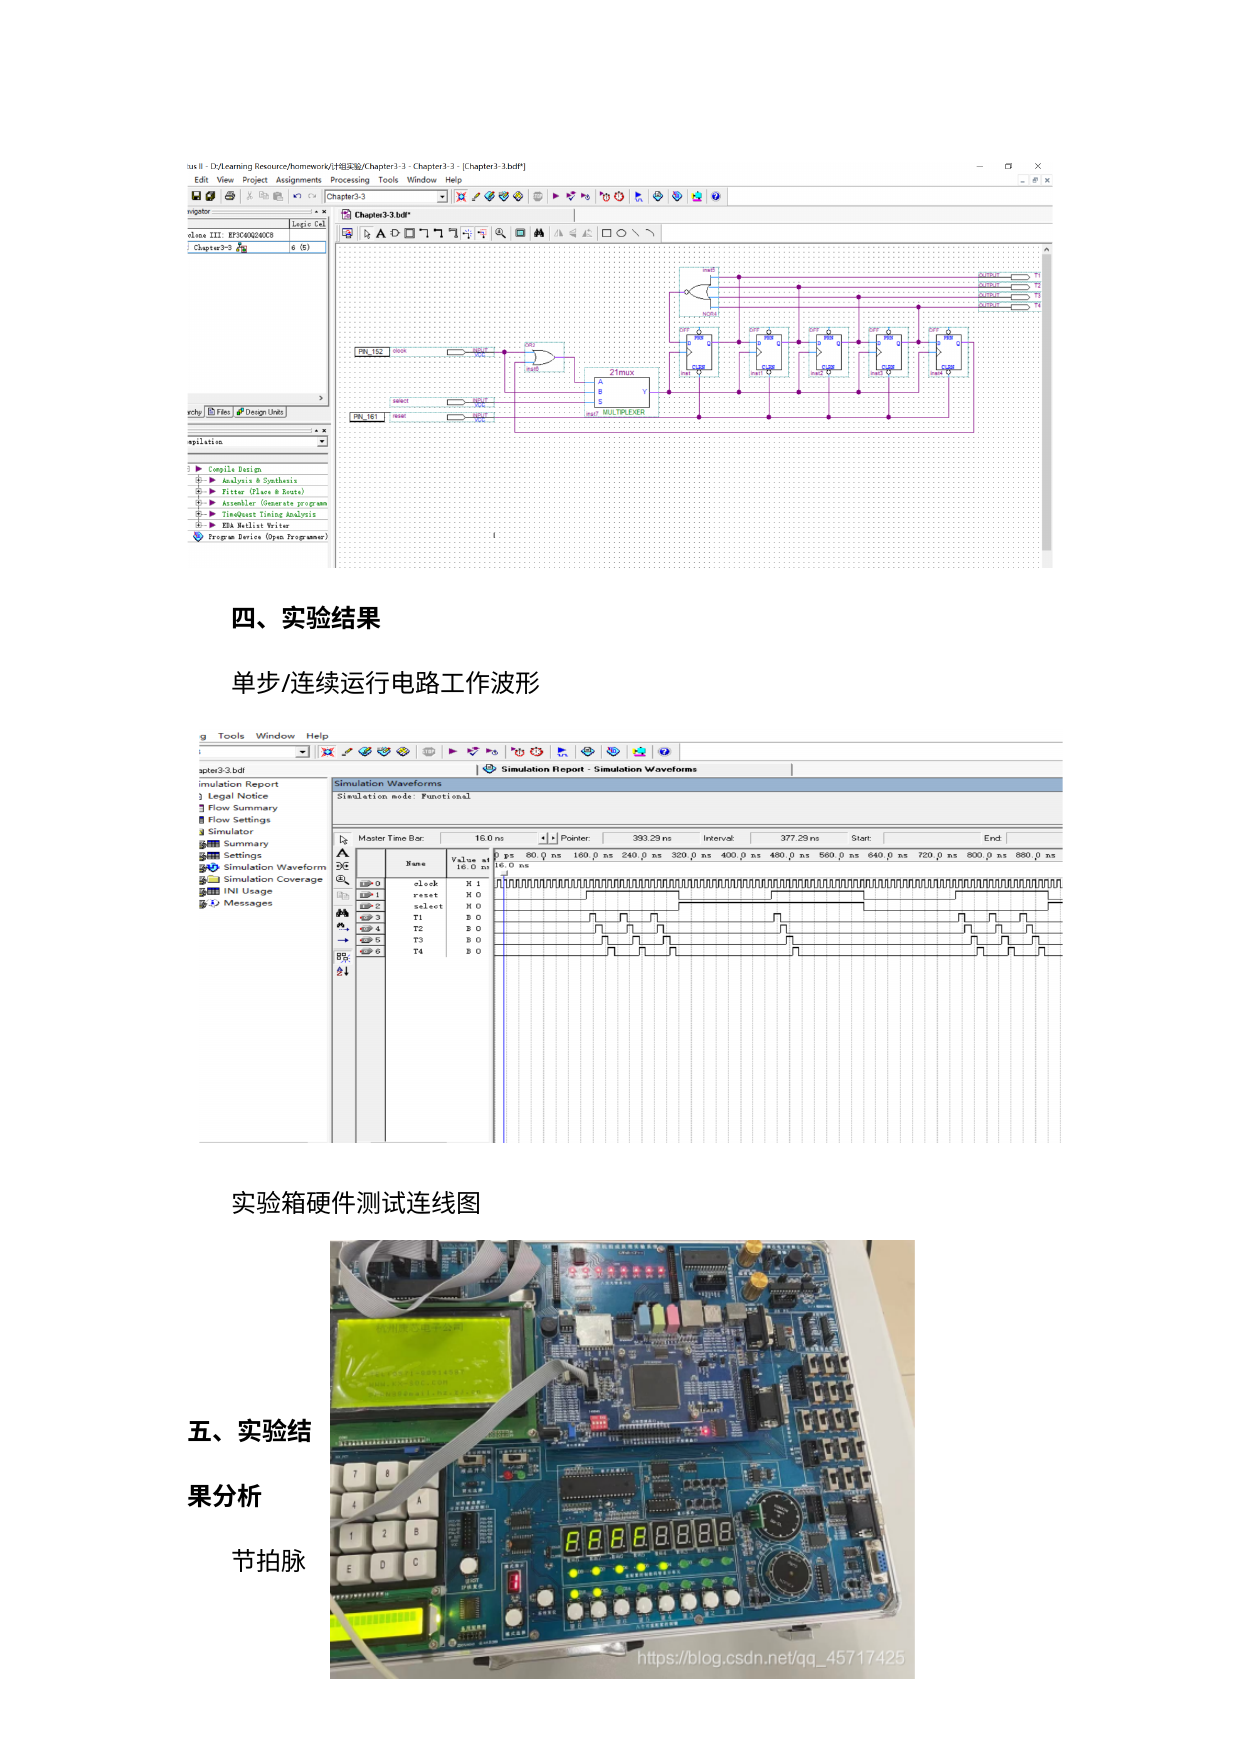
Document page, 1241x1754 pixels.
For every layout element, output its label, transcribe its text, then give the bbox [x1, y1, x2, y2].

text [915, 1397, 1053, 1527]
text 节拍脉 [187, 1527, 330, 1592]
picture [199, 728, 1063, 1143]
picture [187, 162, 1053, 568]
picture [330, 1240, 915, 1679]
text 四、实验结果 [187, 568, 1053, 649]
text 实验箱硬件测试连线图 [187, 714, 1053, 1234]
text 单步/连续运行电路工作波形 [187, 649, 1053, 714]
text [915, 1527, 1053, 1592]
text 五、实验结果分析 [187, 1397, 330, 1527]
